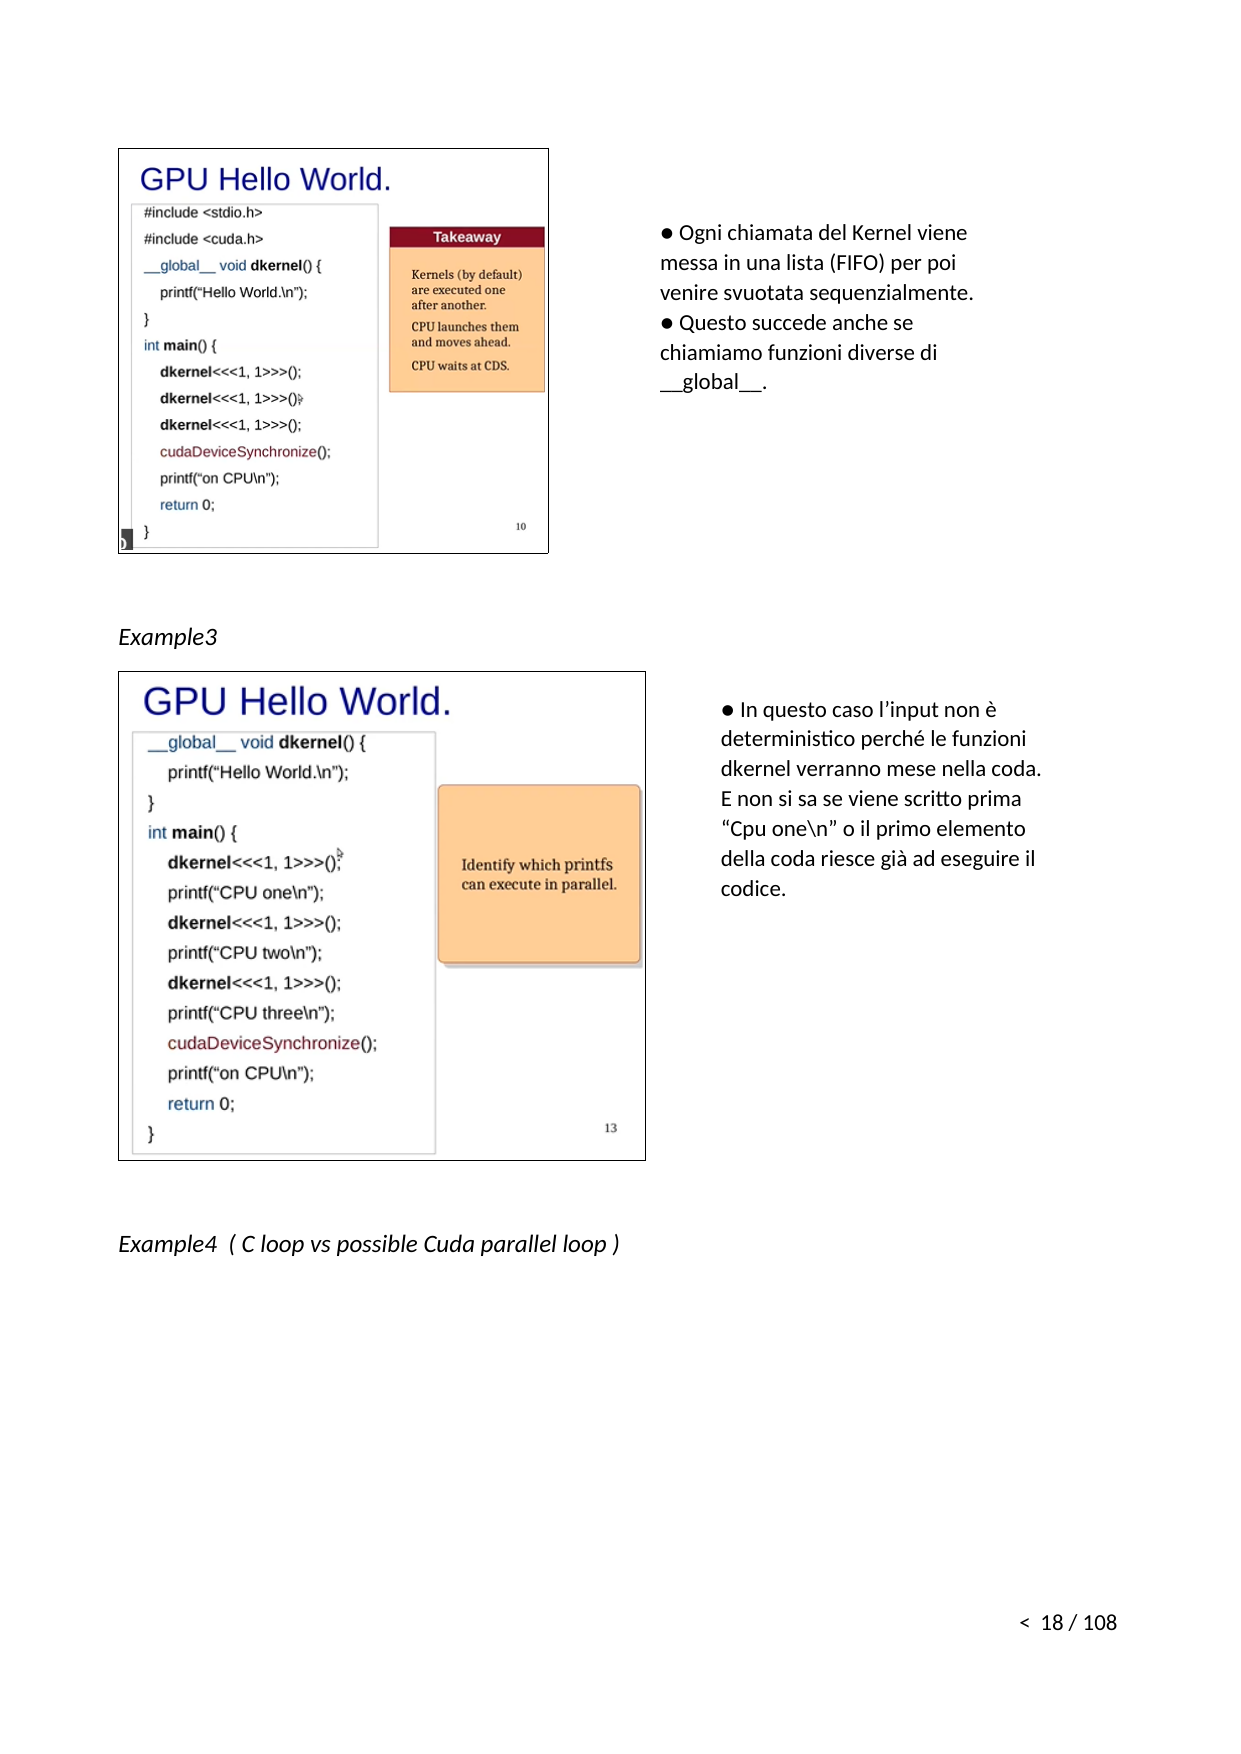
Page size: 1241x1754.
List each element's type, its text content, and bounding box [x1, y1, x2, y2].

picture [121, 674, 643, 1157]
text Example4 ( C loop vs possible Cuda parallel loop ) [118, 1228, 1122, 1259]
text Example3 [118, 621, 1122, 652]
picture [121, 150, 545, 550]
